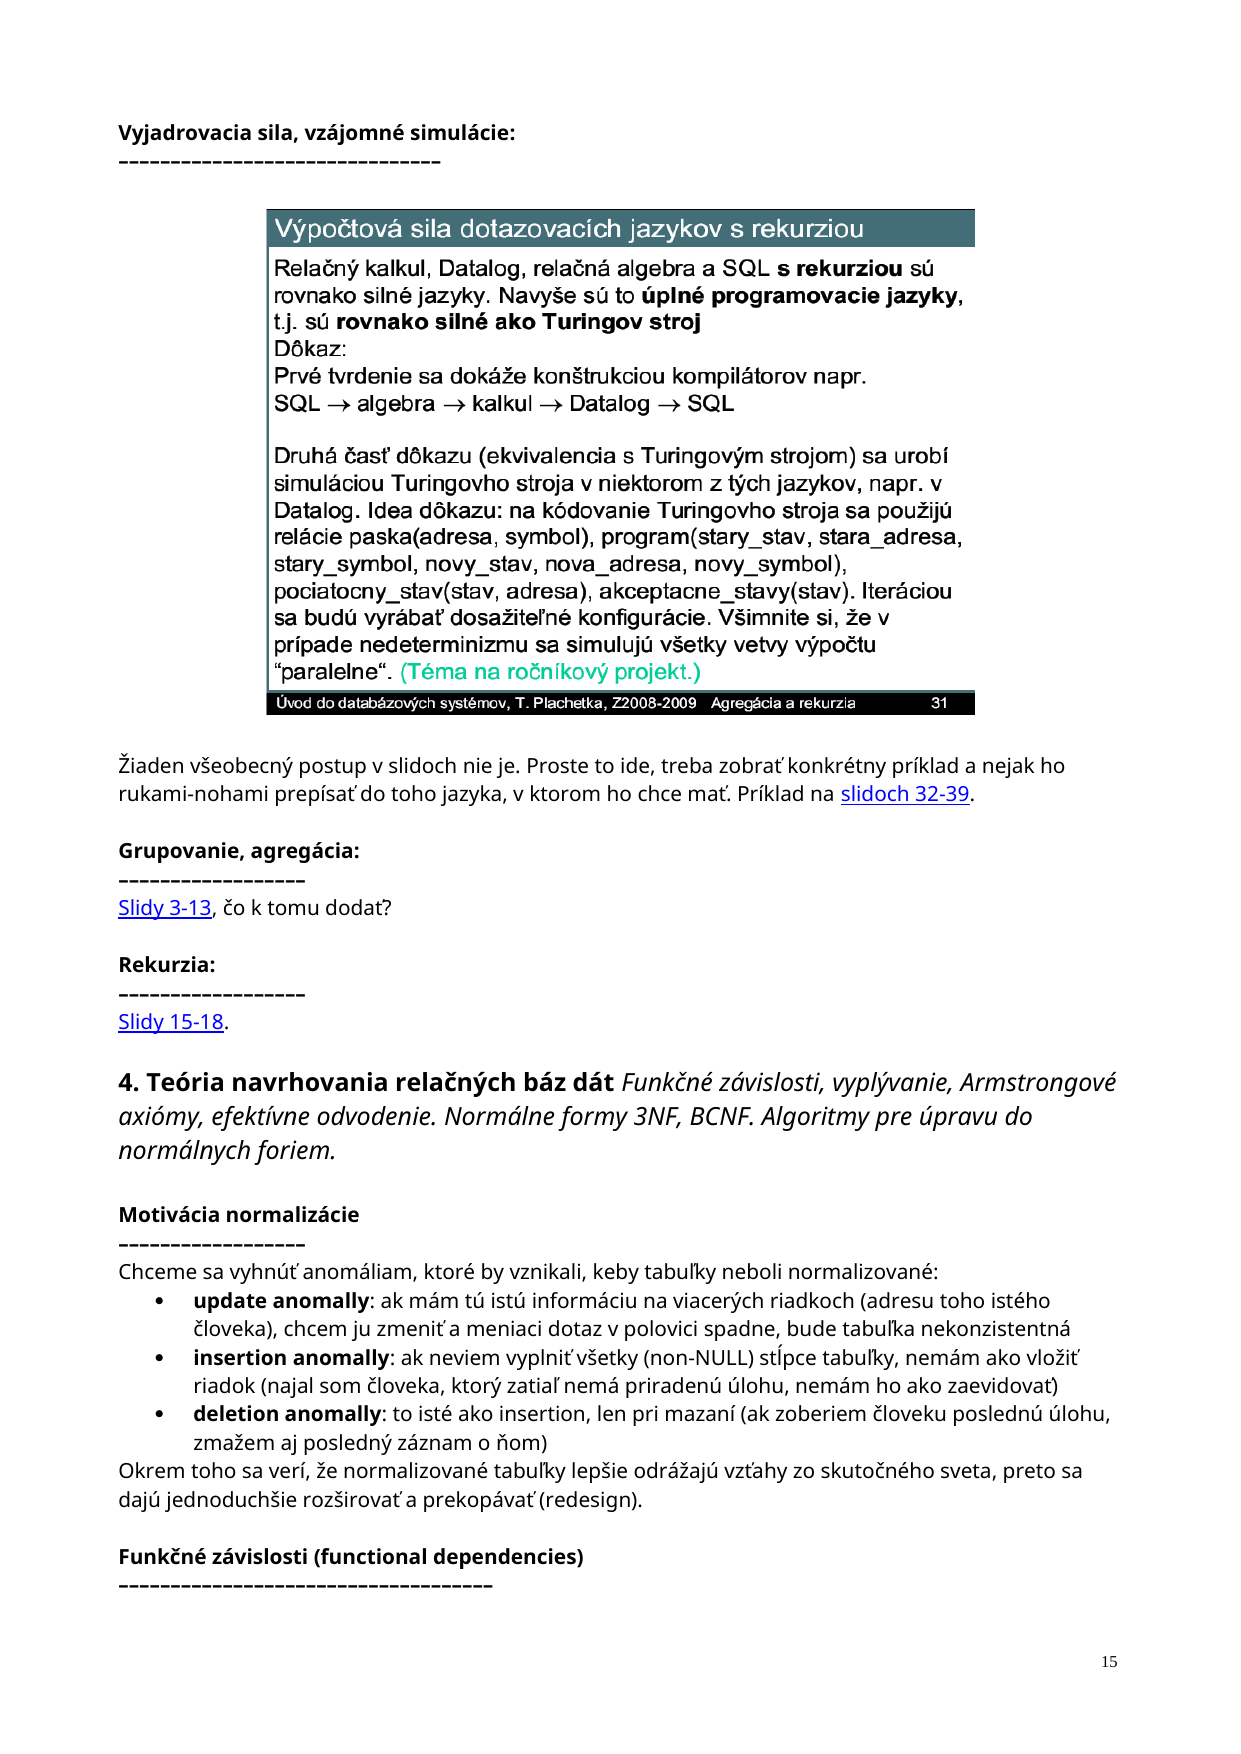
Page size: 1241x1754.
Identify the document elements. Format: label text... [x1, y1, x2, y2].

text –––––––––––––––––– [118, 1229, 1122, 1257]
text Rekurzia: –––––––––––––––––– [118, 950, 1122, 1007]
list insertion anomally: ak neviem vyplniť všetky (non-NULL) stĺpce tabuľky, nemám ako vložiť riadok (najal som človeka, ktorý zatiaľ nemá priradenú úlohu, nemám ho ako zaevidovať) [156, 1343, 1122, 1399]
text Grupovanie, agregácia: –––––––––––––––––– [118, 836, 1122, 893]
text 4. Teória navrhovania relačných báz dát Funkčné závislosti, vyplývanie, Armstrongové axiómy, efektívne odvodenie. Normálne formy 3NF, BCNF. Algoritmy pre úpravu do normálnych foriem. [118, 1064, 1122, 1166]
text Motivácia normalizácie [118, 1201, 1122, 1229]
text Slidy 3-13, čo k tomu dodať? [118, 893, 1122, 922]
text Slidy 15-18. [118, 1007, 1122, 1036]
picture [258, 203, 982, 723]
text Žiaden všeobecný postup v slidoch nie je. Proste to ide, treba zobrať konkrétny príklad a nejak ho rukami-nohami prepísať do toho jazyka, v ktorom ho chce mať. Príklad na slidoch 32-39. [118, 751, 1122, 808]
text Chceme sa vyhnúť anomáliam, ktoré by vznikali, keby tabuľky neboli normalizované: [118, 1257, 1122, 1286]
text Funkčné závislosti (functional dependencies) [118, 1542, 1122, 1570]
text –––––––––––––––––––––––––––––––––––– [118, 1570, 1122, 1599]
list deletion anomally: to isté ako insertion, len pri mazaní (ak zoberiem človeku poslednú úlohu, zmažem aj posledný záznam o ňom) [156, 1399, 1122, 1456]
text Okrem toho sa verí, že normalizované tabuľky lepšie odrážajú vzťahy zo skutočného sveta, preto sa dajú jednoduchšie rozširovať a prekopávať (redesign). [118, 1456, 1122, 1513]
list update anomally: ak mám tú istú informáciu na viacerých riadkoch (adresu toho istého človeka), chcem ju zmeniť a meniaci dotaz v polovici spadne, bude tabuľka nekonzistentná [156, 1286, 1122, 1343]
text Vyjadrovacia sila, vzájomné simulácie: ––––––––––––––––––––––––––––––– [118, 118, 1122, 175]
